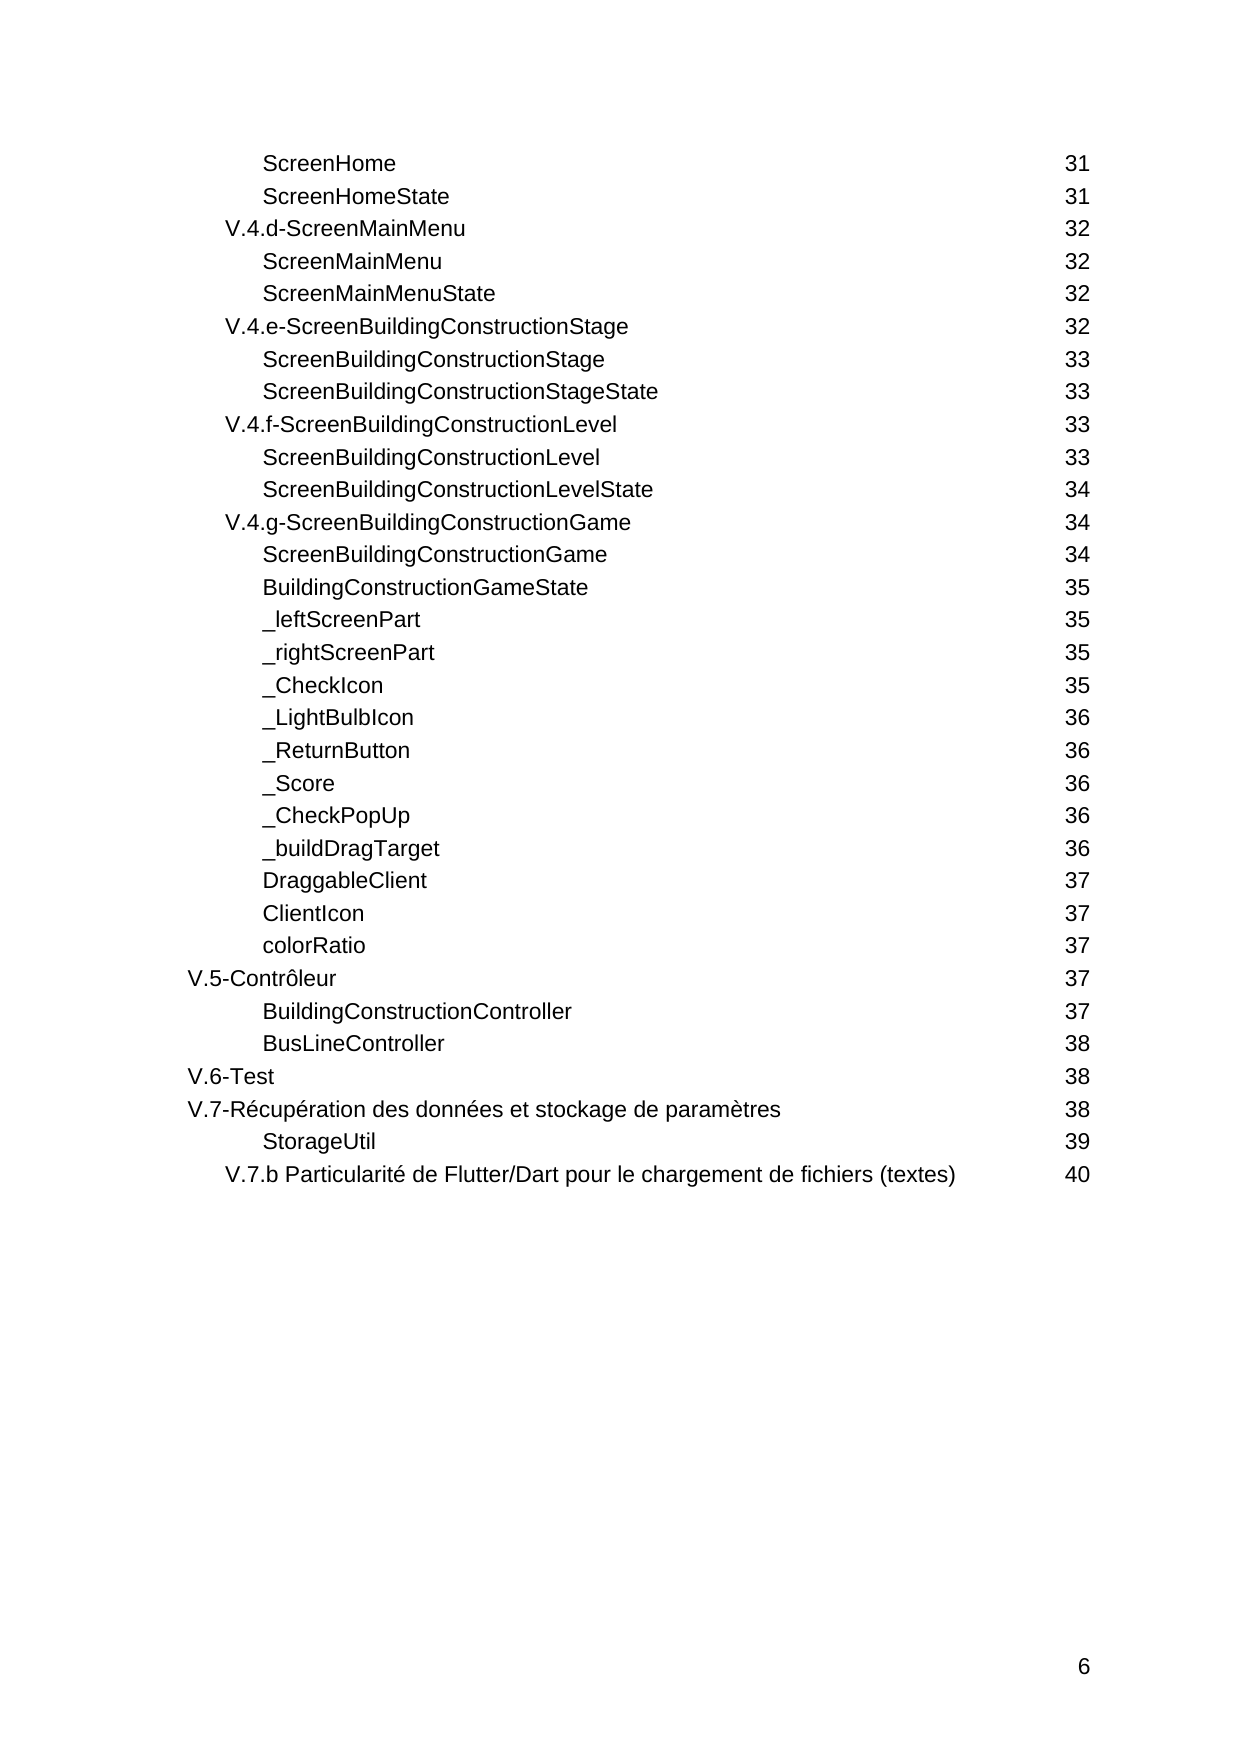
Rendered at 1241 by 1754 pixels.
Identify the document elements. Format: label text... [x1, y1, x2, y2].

text ScreenMainMenuState 32 [262, 280, 1090, 307]
text ClientIcon 37 [262, 900, 1090, 926]
text V.4.e-ScreenBuildingConstructionStage 32 [225, 313, 1090, 339]
text ScreenBuildingConstructionLevelState 34 [262, 476, 1090, 502]
text ScreenHomeState 31 [262, 183, 1090, 209]
text V.4.f-ScreenBuildingConstructionLevel 33 [225, 411, 1090, 437]
text ScreenMainMenu 32 [262, 248, 1090, 274]
text _LightBulbIcon 36 [262, 704, 1090, 731]
text V.4.d-ScreenMainMenu 32 [225, 215, 1090, 242]
text _leftScreenPart 35 [262, 606, 1090, 633]
text BusLineController 38 [262, 1030, 1090, 1057]
text ScreenBuildingConstructionLevel 33 [262, 443, 1090, 470]
text _rightScreenPart 35 [262, 639, 1090, 665]
text V.5-Contrôleur 37 [187, 965, 1090, 991]
text ScreenBuildingConstructionStageState 33 [262, 378, 1090, 404]
text colorRatio 37 [262, 932, 1090, 959]
text ScreenHome 31 [262, 150, 1090, 176]
text _CheckPopUp 36 [262, 802, 1090, 828]
text BuildingConstructionGameState 35 [262, 574, 1090, 600]
text ScreenBuildingConstructionGame 34 [262, 541, 1090, 568]
text _ReturnButton 36 [262, 737, 1090, 763]
text _buildDragTarget 36 [262, 835, 1090, 861]
text BuildingConstructionController 37 [262, 998, 1090, 1024]
text ScreenBuildingConstructionStage 33 [262, 346, 1090, 372]
text V.7.b Particularité de Flutter/Dart pour le chargement de fichiers (textes) 40 [225, 1161, 1090, 1187]
text V.6-Test 38 [187, 1063, 1090, 1089]
text DraggableClient 37 [262, 867, 1090, 894]
text V.7-Récupération des données et stockage de paramètres 38 [187, 1096, 1090, 1122]
text _Score 36 [262, 769, 1090, 796]
text V.4.g-ScreenBuildingConstructionGame 34 [225, 509, 1090, 535]
text StorageUtil 39 [262, 1128, 1090, 1154]
text _CheckIcon 35 [262, 672, 1090, 698]
